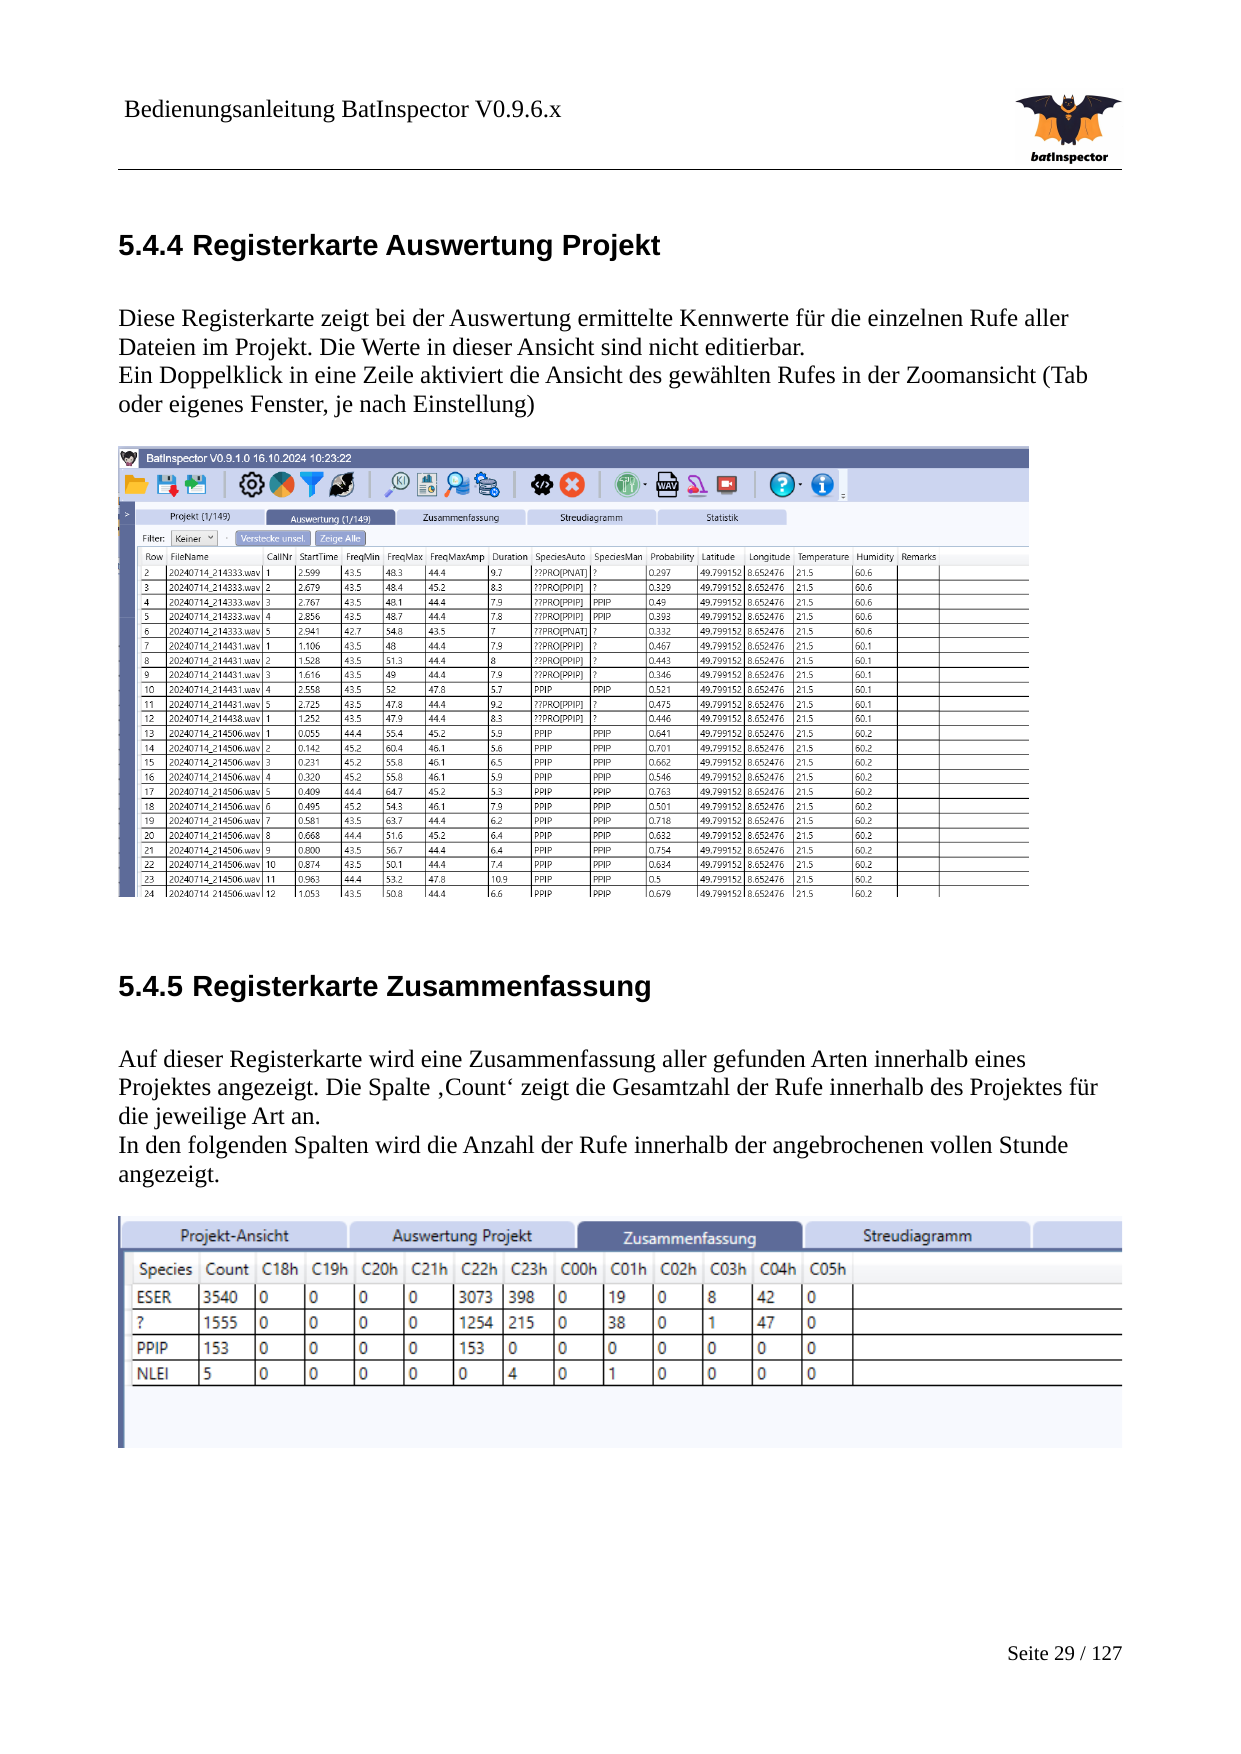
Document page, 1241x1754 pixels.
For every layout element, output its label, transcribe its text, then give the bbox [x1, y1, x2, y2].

picture [1015, 88, 1125, 165]
subtitle Registerkarte Auswertung Projekt [118, 228, 1122, 262]
text Diese Registerkarte zeigt bei der Auswertung ermittelte Kennwerte für die einzelnen Rufe aller Dateien im Projekt. Die Werte in dieser Ansicht sind nicht editierbar. [118, 303, 1122, 361]
picture [118, 446, 1029, 897]
picture [118, 1216, 1123, 1448]
text Auf dieser Registerkarte wird eine Zusammenfassung aller gefunden Arten innerhalb eines Projektes angezeigt. Die Spalte ‚Count‘ zeigt die Gesamtzahl der Rufe innerhalb des Projektes für die jeweilige Art an. [118, 1044, 1122, 1130]
text In den folgenden Spalten wird die Anzahl der Rufe innerhalb der angebrochenen vollen Stunde angezeigt. [118, 1130, 1122, 1187]
subtitle Registerkarte Zusammenfassung [118, 969, 1122, 1002]
text Ein Doppelklick in eine Zeile aktiviert die Ansicht des gewählten Rufes in der Zoomansicht (Tab oder eigenes Fenster, je nach Einstellung) [118, 361, 1122, 418]
